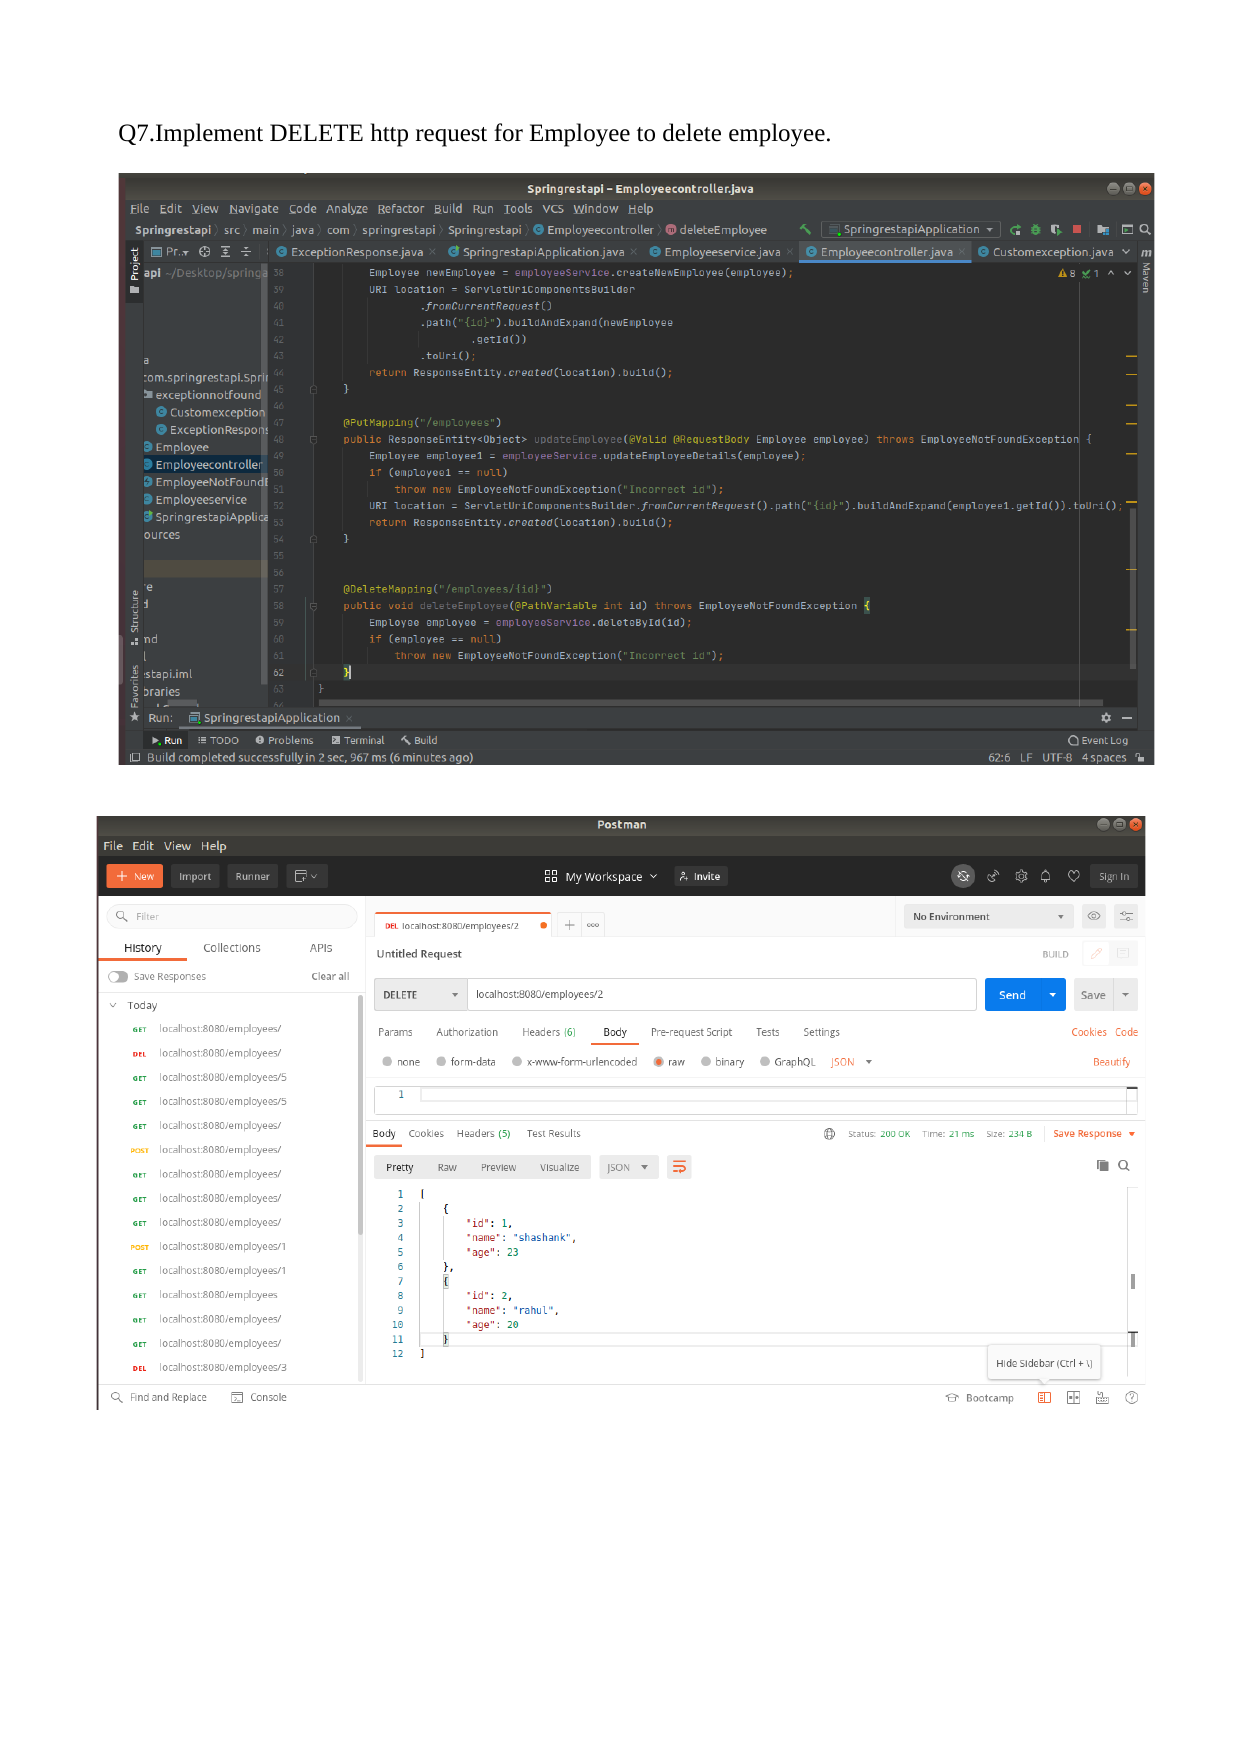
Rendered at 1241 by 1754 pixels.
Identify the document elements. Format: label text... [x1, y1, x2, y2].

picture [118, 173, 1155, 765]
picture [96, 816, 1146, 1410]
text Q7.Implement DELETE http request for Employee to delete employee. [118, 118, 1122, 147]
